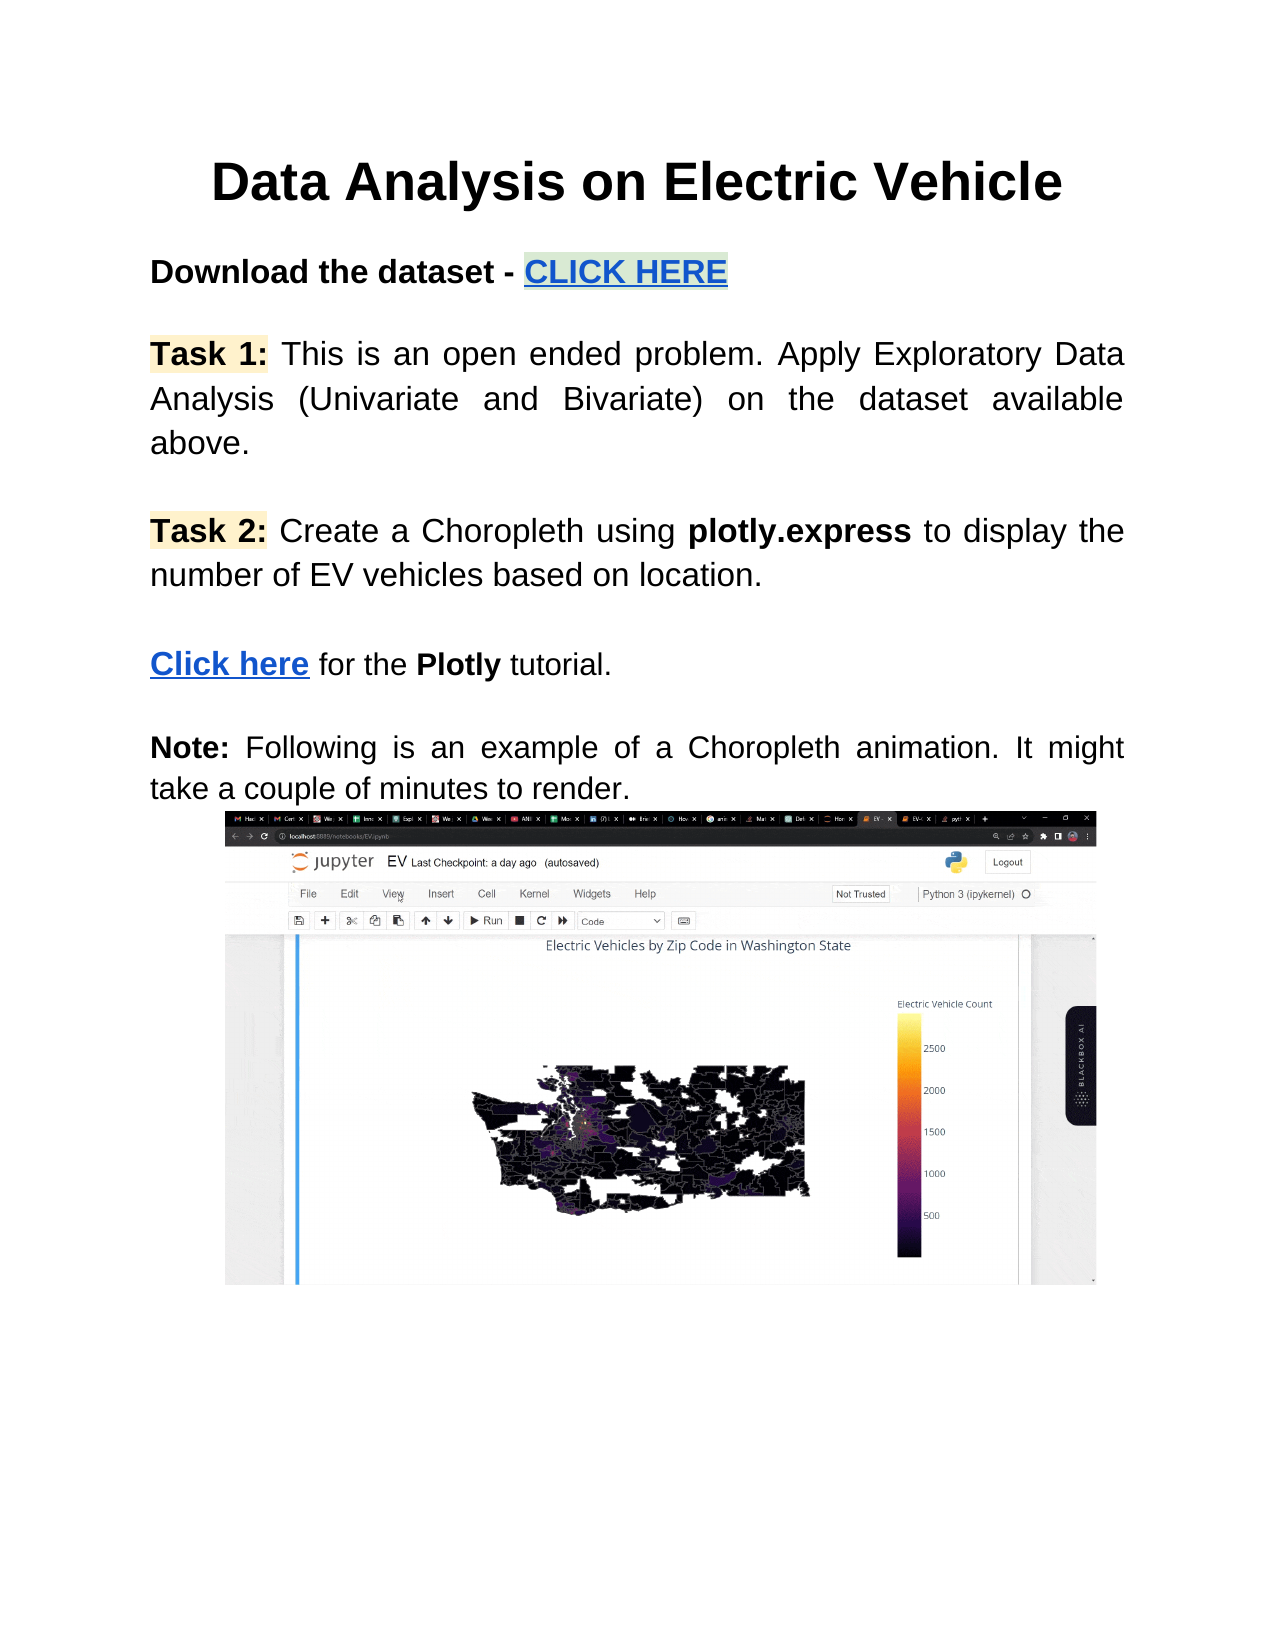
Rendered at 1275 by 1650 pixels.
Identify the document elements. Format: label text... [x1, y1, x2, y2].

text Download the dataset - CLICK HERE [150, 252, 1125, 290]
text Task 1: This is an open ended problem. Apply Exploratory Data Analysis (Univariate and Bivariate) on the dataset available above. [150, 334, 1125, 461]
text Data Analysis on Electric Vehicle [150, 150, 1125, 212]
text Task 2: Create a Choropleth using plotly.express to display the number of EV vehicles based on location. [150, 511, 1125, 594]
text Click here for the Plotly tutorial. [150, 644, 1125, 682]
picture [225, 811, 1097, 1285]
text Note: Following is an example of a Choropleth animation. It might take a couple of minutes to render. [150, 729, 1125, 806]
